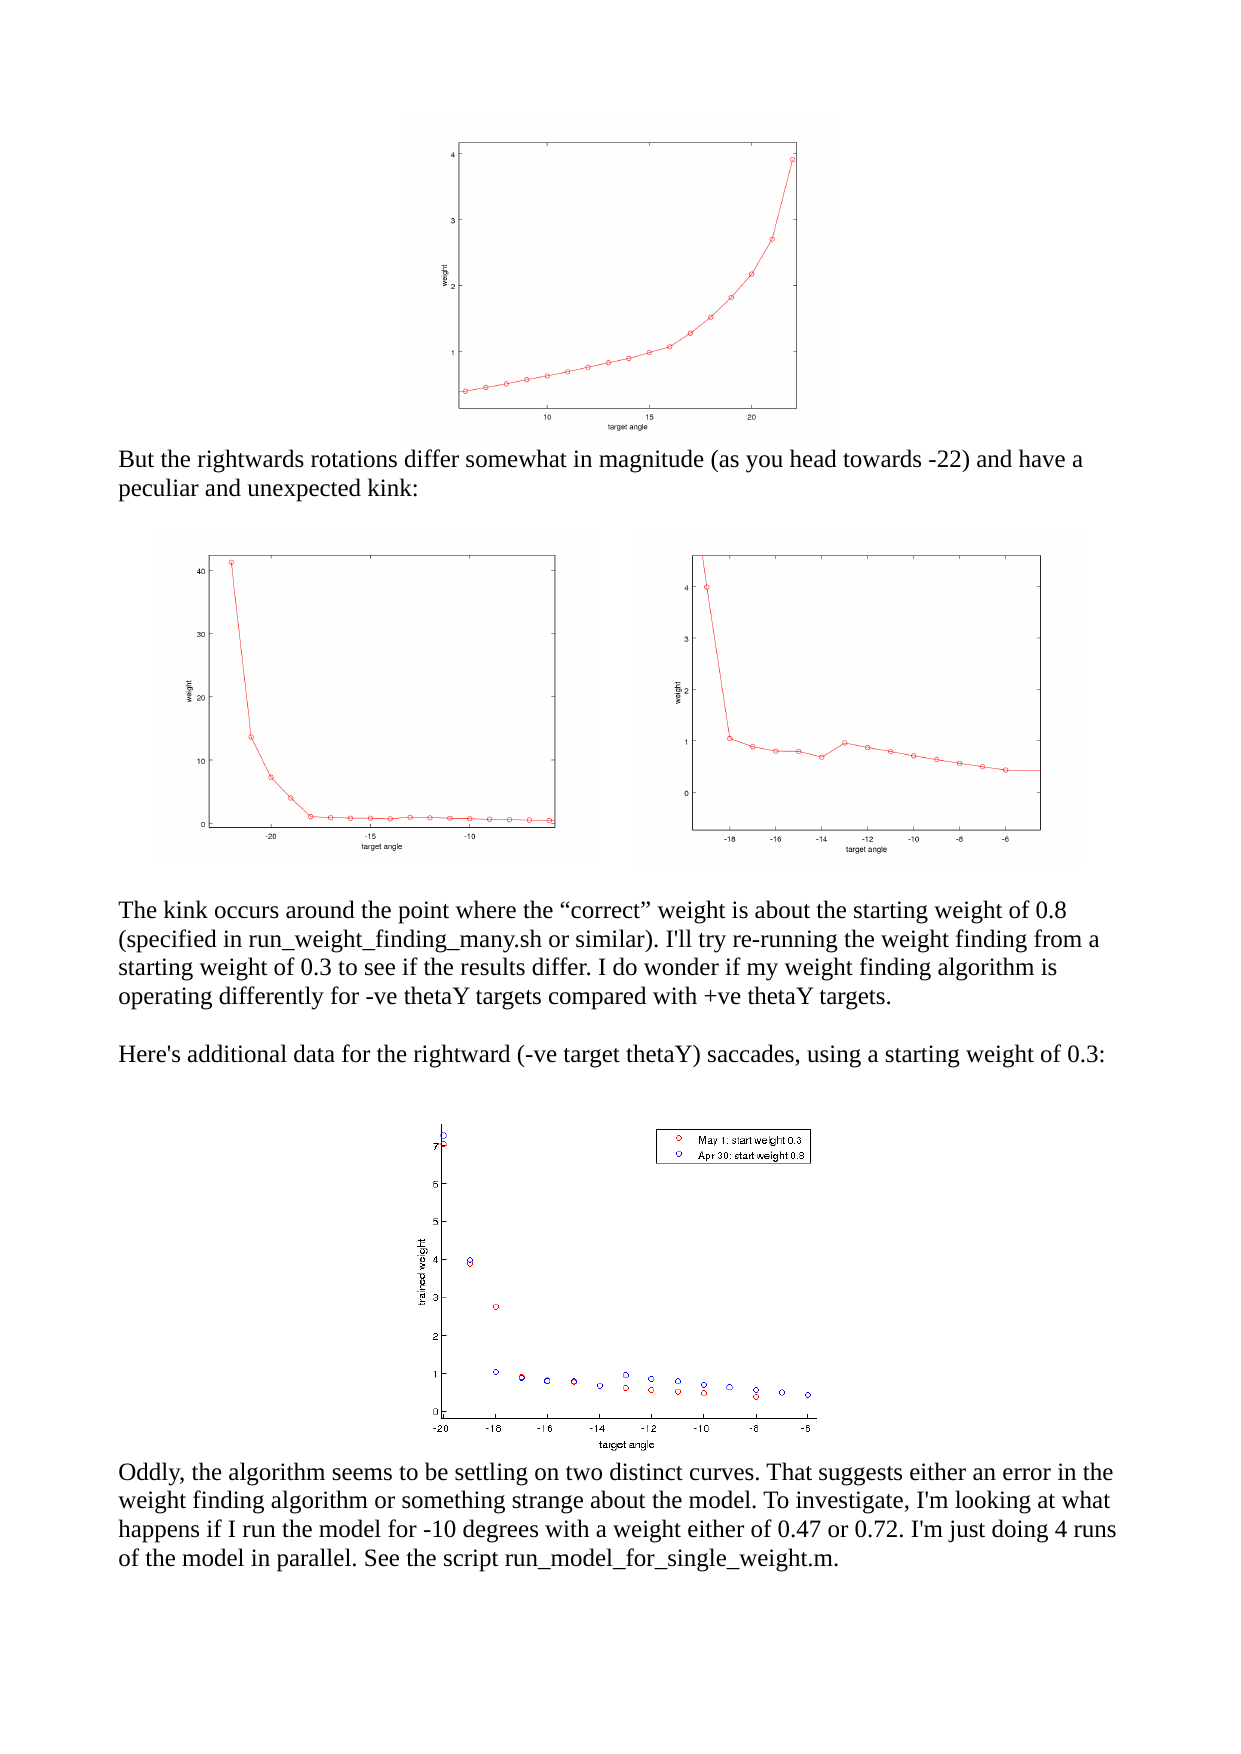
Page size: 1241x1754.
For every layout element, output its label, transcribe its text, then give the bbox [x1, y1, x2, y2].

picture [402, 118, 838, 444]
text Oddly, the algorithm seems to be settling on two distinct curves. That suggests either an error in the weight finding algorithm or something strange about the model. To investigate, I'm looking at what happens if I run the model for -10 degrees with a weight either of 0.47 or 0.72. I'm just doing 4 runs of the model in parallel. See the script run_model_for_single_weight.m. [118, 1096, 1122, 1572]
picture [151, 530, 597, 864]
text Here's additional data for the rightward (-ve target thetaY) saccades, using a starting weight of 0.3: [118, 1039, 1122, 1067]
picture [634, 530, 1083, 867]
text The kink occurs around the point where the “correct” weight is about the starting weight of 0.8 (specified in run_weight_finding_many.sh or similar). I'll try re-running the weight finding from a starting weight of 0.3 to see if the results differ. I do wonder if my weight finding algorithm is operating differently for -ve thetaY targets compared with +ve thetaY targets. [118, 895, 1122, 1010]
text But the rightwards rotations differ somewhat in magnitude (as you head towards -22) and have a peculiar and unexpected kink: [118, 118, 1122, 501]
picture [379, 1096, 861, 1457]
